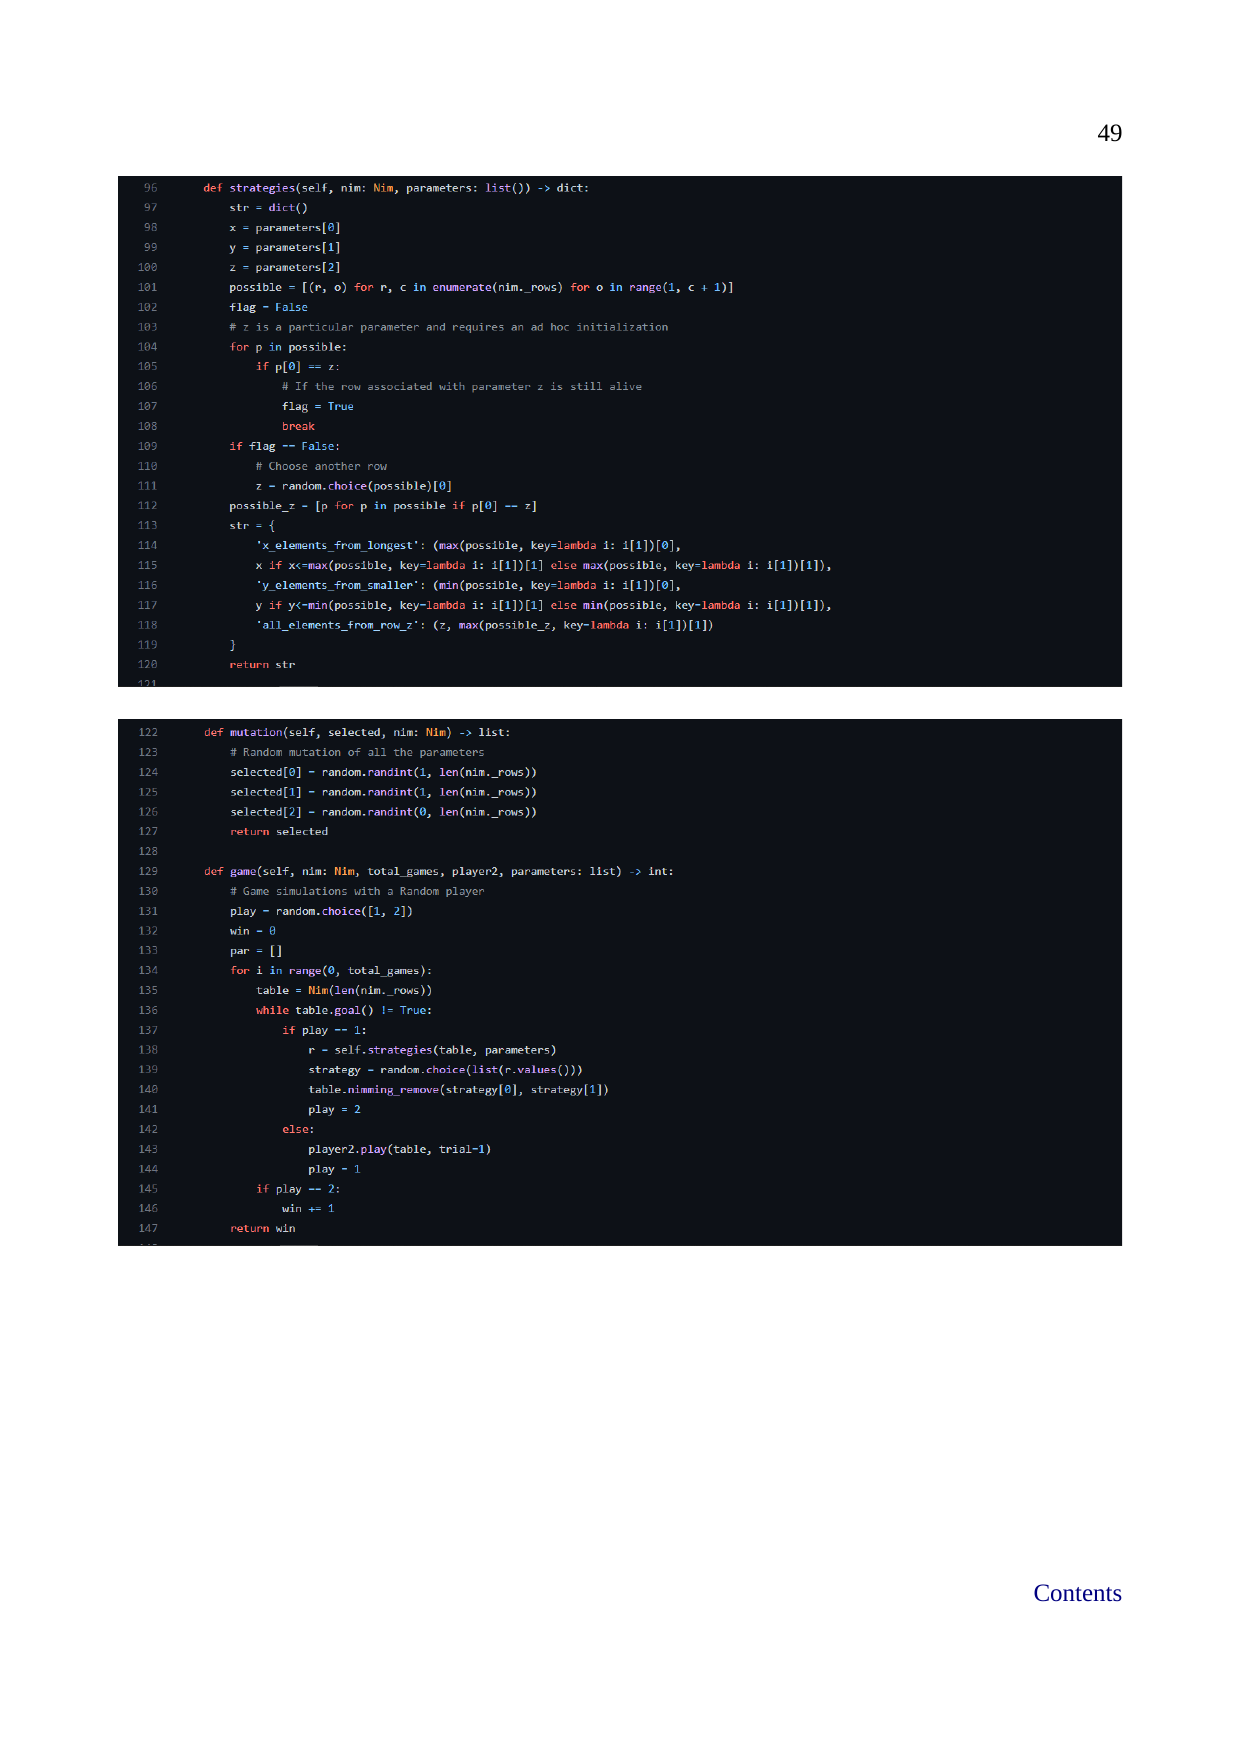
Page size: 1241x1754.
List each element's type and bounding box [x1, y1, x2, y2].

picture [118, 176, 1123, 687]
picture [118, 719, 1123, 1246]
